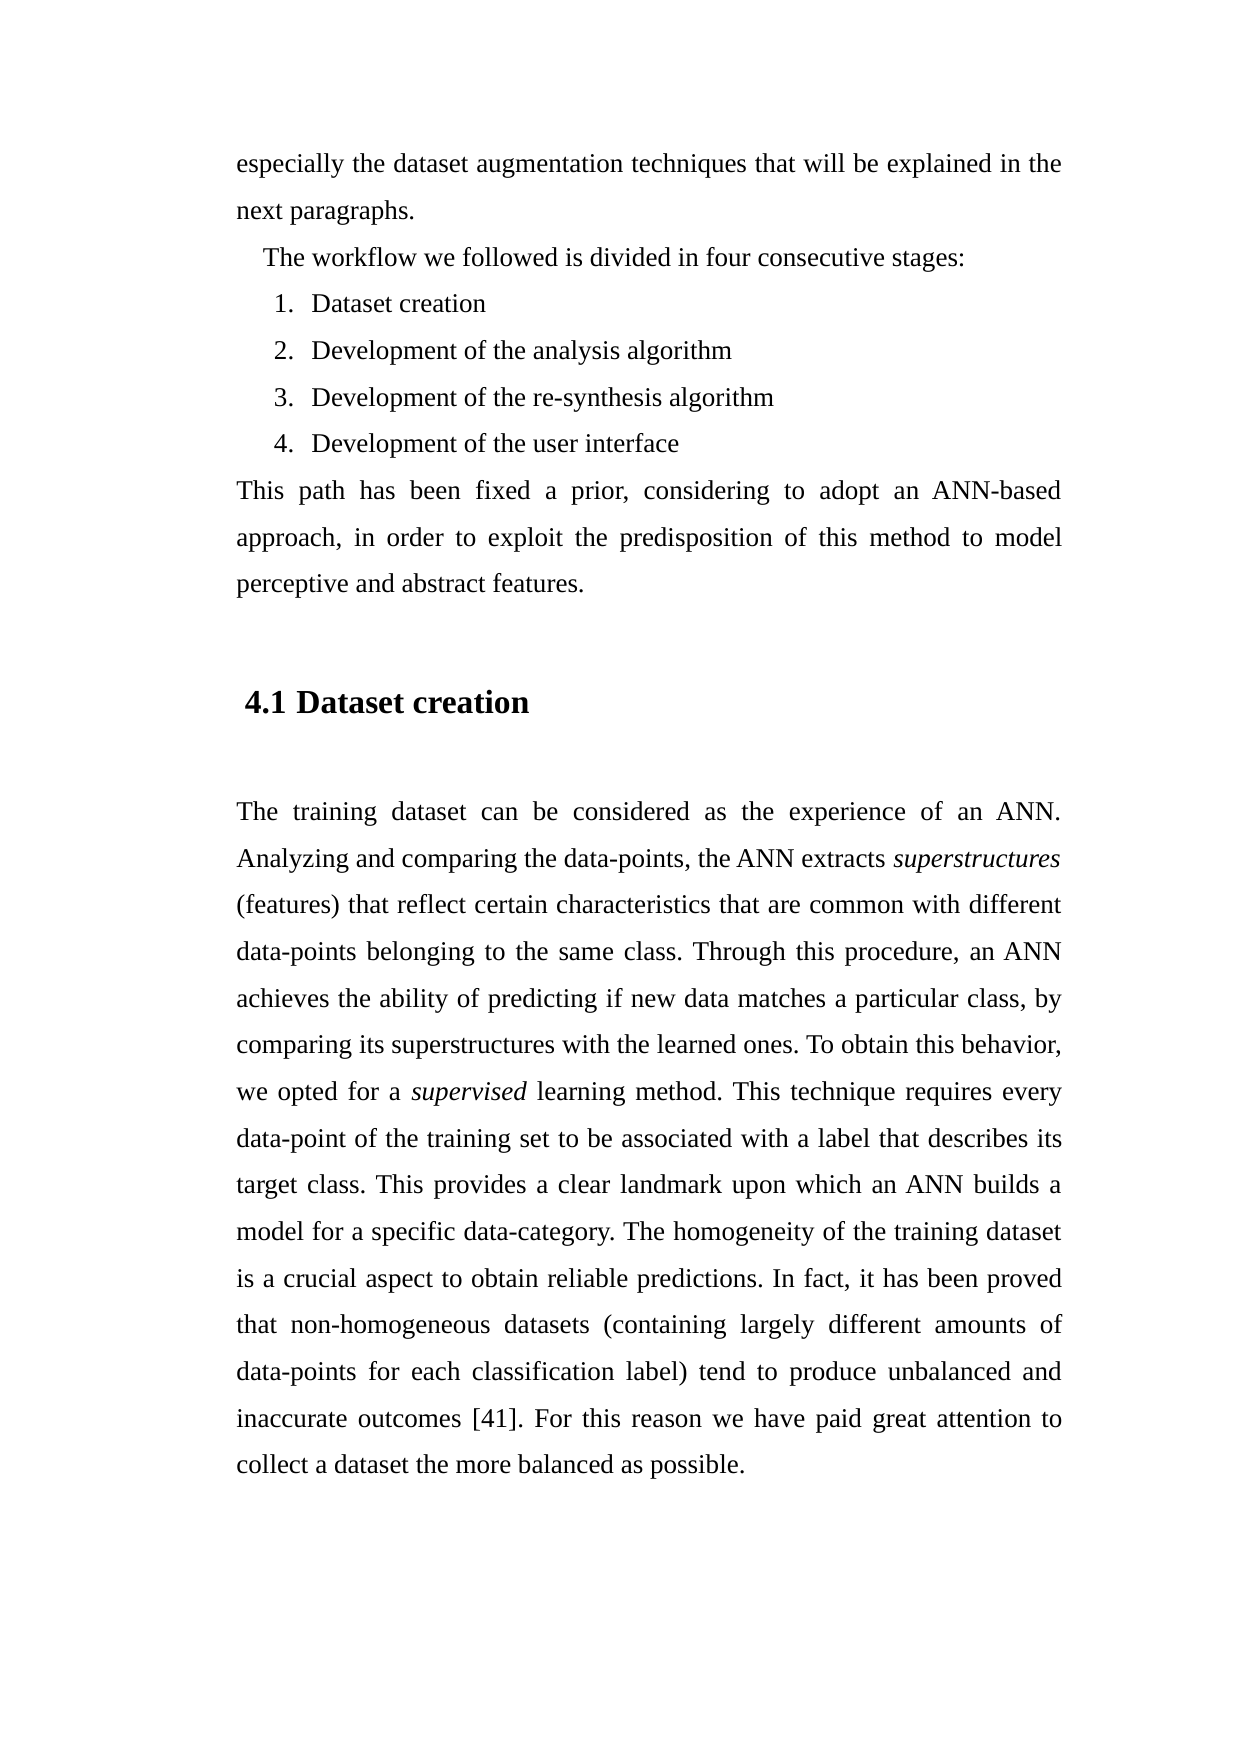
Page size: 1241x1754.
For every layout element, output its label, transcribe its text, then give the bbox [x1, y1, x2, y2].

list Dataset creation [274, 288, 1063, 319]
list Development of the user interface [274, 428, 1063, 459]
subtitle Dataset creation [236, 682, 1063, 720]
list Development of the analysis algorithm [274, 334, 1063, 365]
text The training dataset can be considered as the experience of an ANN. Analyzing and comparing the data-points, the ANN extracts superstructures (features) that reflect certain characteristics that are common with different data-points belonging to the same class. Through this procedure, an ANN achieves the ability of predicting if new data matches a particular class, by comparing its superstructures with the learned ones. To obtain this behavior, we opted for a supervised learning method. This technique requires every data-point of the training set to be associated with a label that describes its target class. This provides a clear landmark upon which an ANN builds a model for a specific data-category. The homogeneity of the training dataset is a crucial aspect to obtain reliable predictions. In fact, it has been proved that non-homogeneous datasets (containing largely different amounts of data-points for each classification label) tend to produce unbalanced and inaccurate outcomes [41]. For this reason we have paid great attention to collect a dataset the more balanced as possible. [236, 795, 1063, 1480]
text This path has been fixed a prior, considering to adopt an ANN-based approach, in order to exploit the predisposition of this method to model perceptive and abstract features. [236, 474, 1063, 599]
text The workflow we followed is divided in four consecutive stages: [236, 241, 1063, 272]
list Development of the re-synthesis algorithm [274, 381, 1063, 412]
text especially the dataset augmentation techniques that will be explained in the next paragraphs. [236, 148, 1063, 225]
